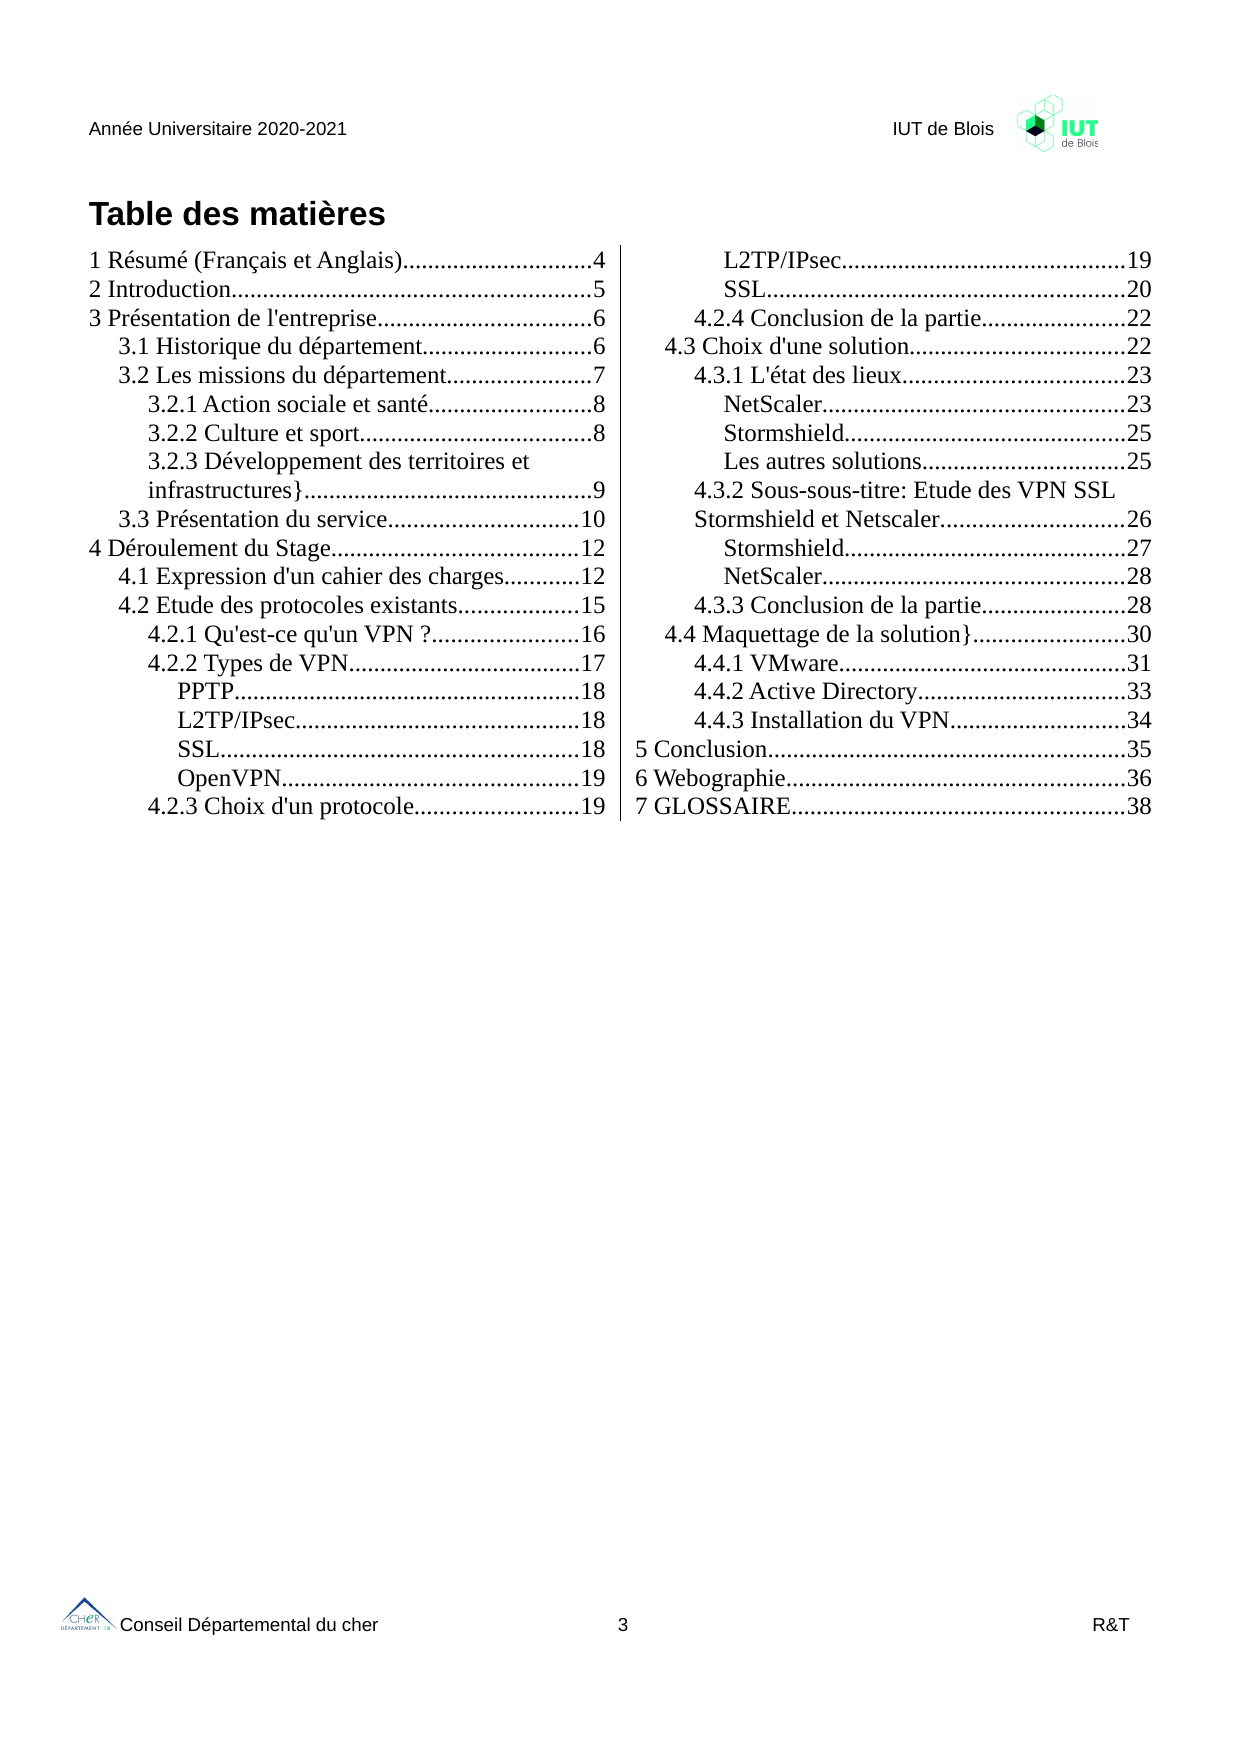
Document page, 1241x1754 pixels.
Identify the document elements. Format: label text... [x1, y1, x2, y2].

text 4.3 Choix d'une solution 22 [664, 331, 1152, 360]
text 3.2 Les missions du département 7 [118, 360, 605, 389]
text 5 Conclusion 35 [635, 734, 1152, 763]
text Les autres solutions 25 [723, 446, 1152, 475]
text 4.4 Maquettage de la solution} 30 [664, 619, 1152, 648]
text 4.2.4 Conclusion de la partie 22 [694, 303, 1152, 331]
text 6 Webographie 36 [635, 763, 1152, 791]
text 2 Introduction 5 [88, 274, 605, 303]
text 4.3.1 L'état des lieux 23 [694, 360, 1152, 389]
subtitle Table des matières [88, 194, 1152, 233]
text 3.2.3 Développement des territoires et infrastructures} 9 [148, 446, 605, 504]
text L2TP/IPsec 18 [177, 705, 605, 734]
text 4.4.1 VMware 31 [694, 648, 1152, 676]
text 4.4.3 Installation du VPN 34 [694, 705, 1152, 734]
text SSL 20 [723, 274, 1152, 303]
text OpenVPN 19 [177, 763, 605, 791]
text PPTP 18 [177, 676, 605, 705]
text 3.3 Présentation du service 10 [118, 504, 605, 533]
text 4.2.1 Qu'est-ce qu'un VPN ? 16 [148, 619, 605, 648]
text 4 Déroulement du Stage 12 [88, 533, 605, 561]
text 4.3.3 Conclusion de la partie 28 [694, 590, 1152, 619]
text 4.2.2 Types de VPN 17 [148, 648, 605, 676]
text 4.2 Etude des protocoles existants 15 [118, 590, 605, 619]
text 4.3.2 Sous-sous-titre: Etude des VPN SSL Stormshield et Netscaler 26 [694, 475, 1152, 533]
text 4.4.2 Active Directory 33 [694, 676, 1152, 705]
text NetScaler 23 [723, 389, 1152, 418]
text 1 Résumé (Français et Anglais) 4 [88, 245, 605, 274]
text Stormshield 27 [723, 533, 1152, 561]
text 3 Présentation de l'entreprise 6 [88, 303, 605, 331]
text 3.2.1 Action sociale et santé 8 [148, 389, 605, 418]
text 3.1 Historique du département 6 [118, 331, 605, 360]
picture [1017, 95, 1098, 152]
text SSL 18 [177, 734, 605, 763]
text L2TP/IPsec 19 [723, 245, 1152, 274]
text 7 GLOSSAIRE 38 [635, 791, 1152, 820]
text NetScaler 28 [723, 561, 1152, 590]
text 3.2.2 Culture et sport 8 [148, 418, 605, 446]
picture [61, 1597, 118, 1630]
text 4.1 Expression d'un cahier des charges 12 [118, 561, 605, 590]
text Stormshield 25 [723, 418, 1152, 446]
text 4.2.3 Choix d'un protocole 19 [148, 791, 605, 820]
